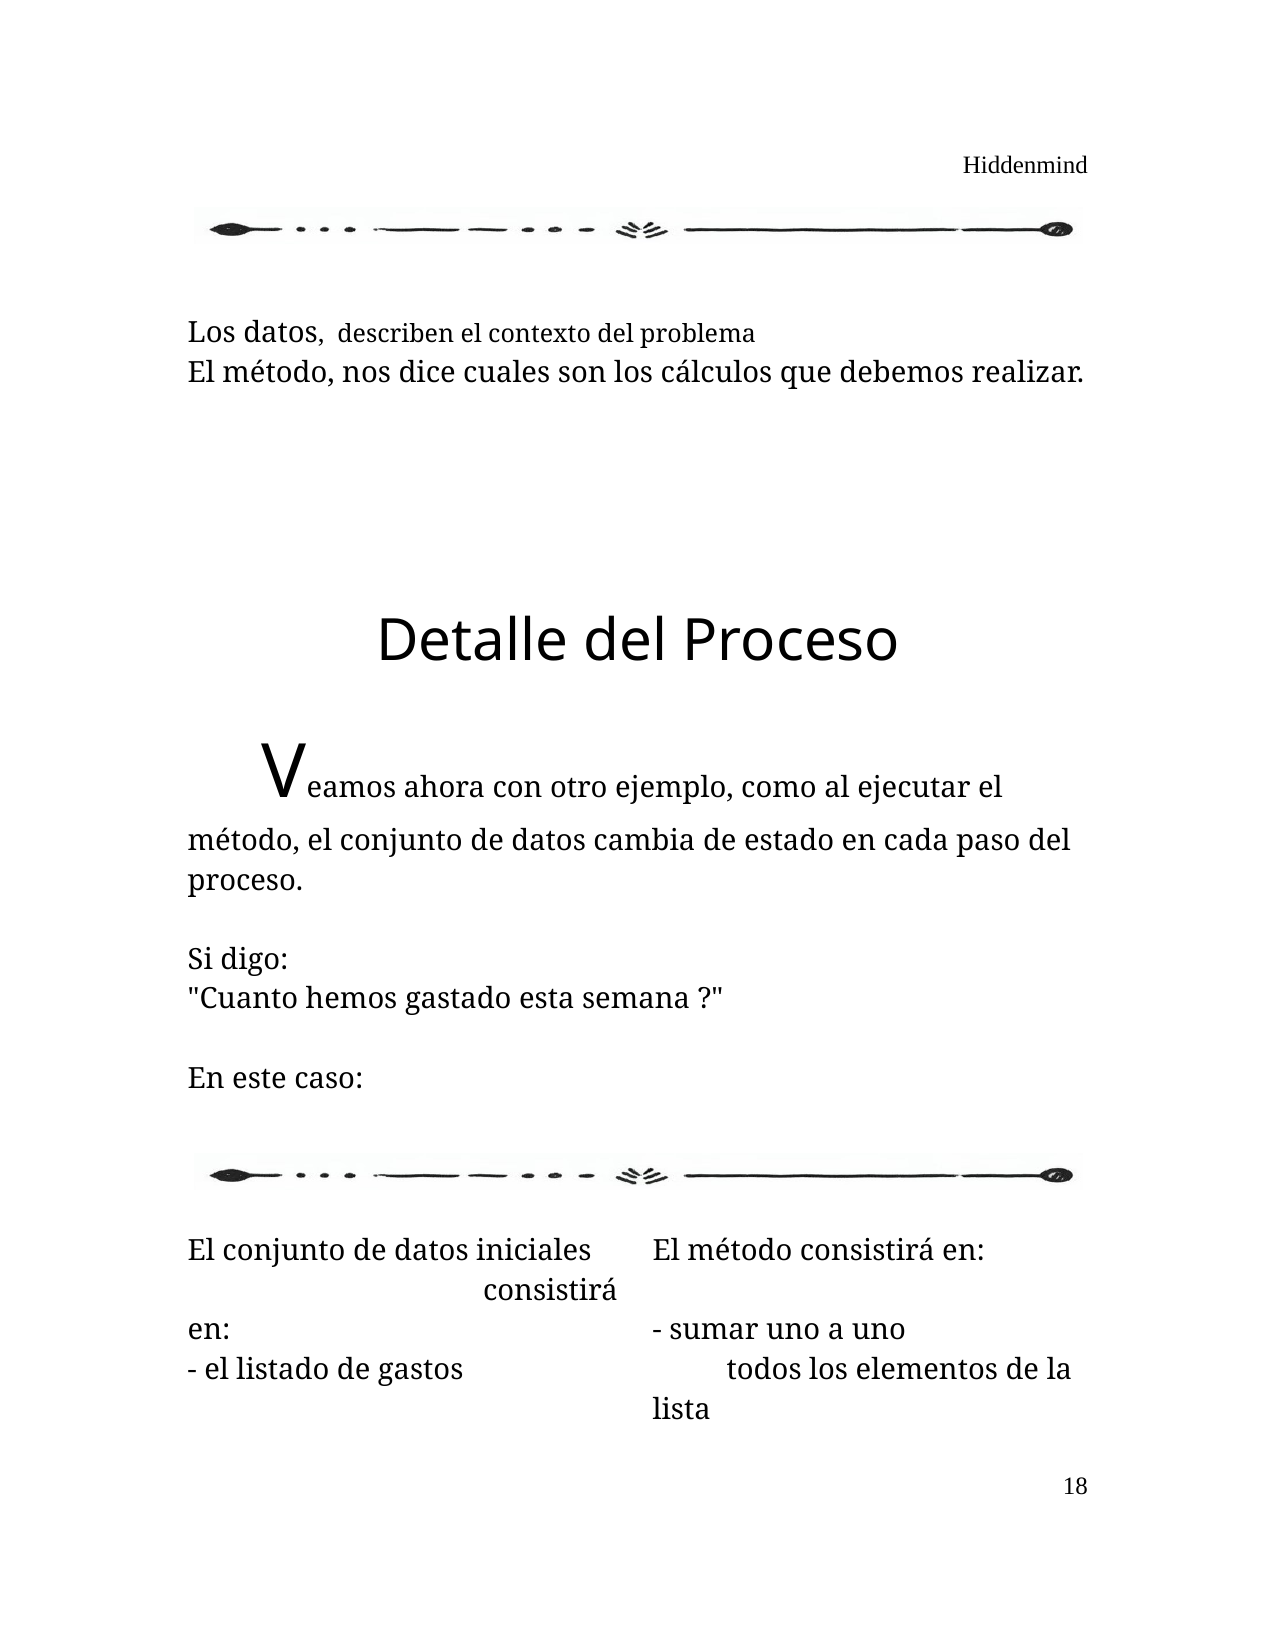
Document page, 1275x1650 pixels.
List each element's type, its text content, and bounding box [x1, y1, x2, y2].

text El método consistirá en: [652, 1229, 1087, 1269]
text - el listado de gastos [187, 1348, 622, 1388]
text El conjunto de datos iniciales consistirá en: [187, 1229, 622, 1348]
picture [193, 207, 1083, 244]
text En este caso: [187, 1057, 1087, 1097]
text Si digo: [187, 938, 1087, 978]
text todos los elementos de la lista [652, 1348, 1087, 1428]
text Los datos, describen el contexto del problema [187, 312, 1087, 351]
text - sumar uno a uno [652, 1308, 1087, 1348]
text Veamos ahora con otro ejemplo, como al ejecutar el método, el conjunto de datos cambia de estado en cada paso del proceso. [187, 717, 1087, 898]
picture [193, 1153, 1083, 1190]
text "Cuanto hemos gastado esta semana ?" [187, 978, 1087, 1017]
text El método, nos dice cuales son los cálculos que debemos realizar. [187, 351, 1087, 391]
